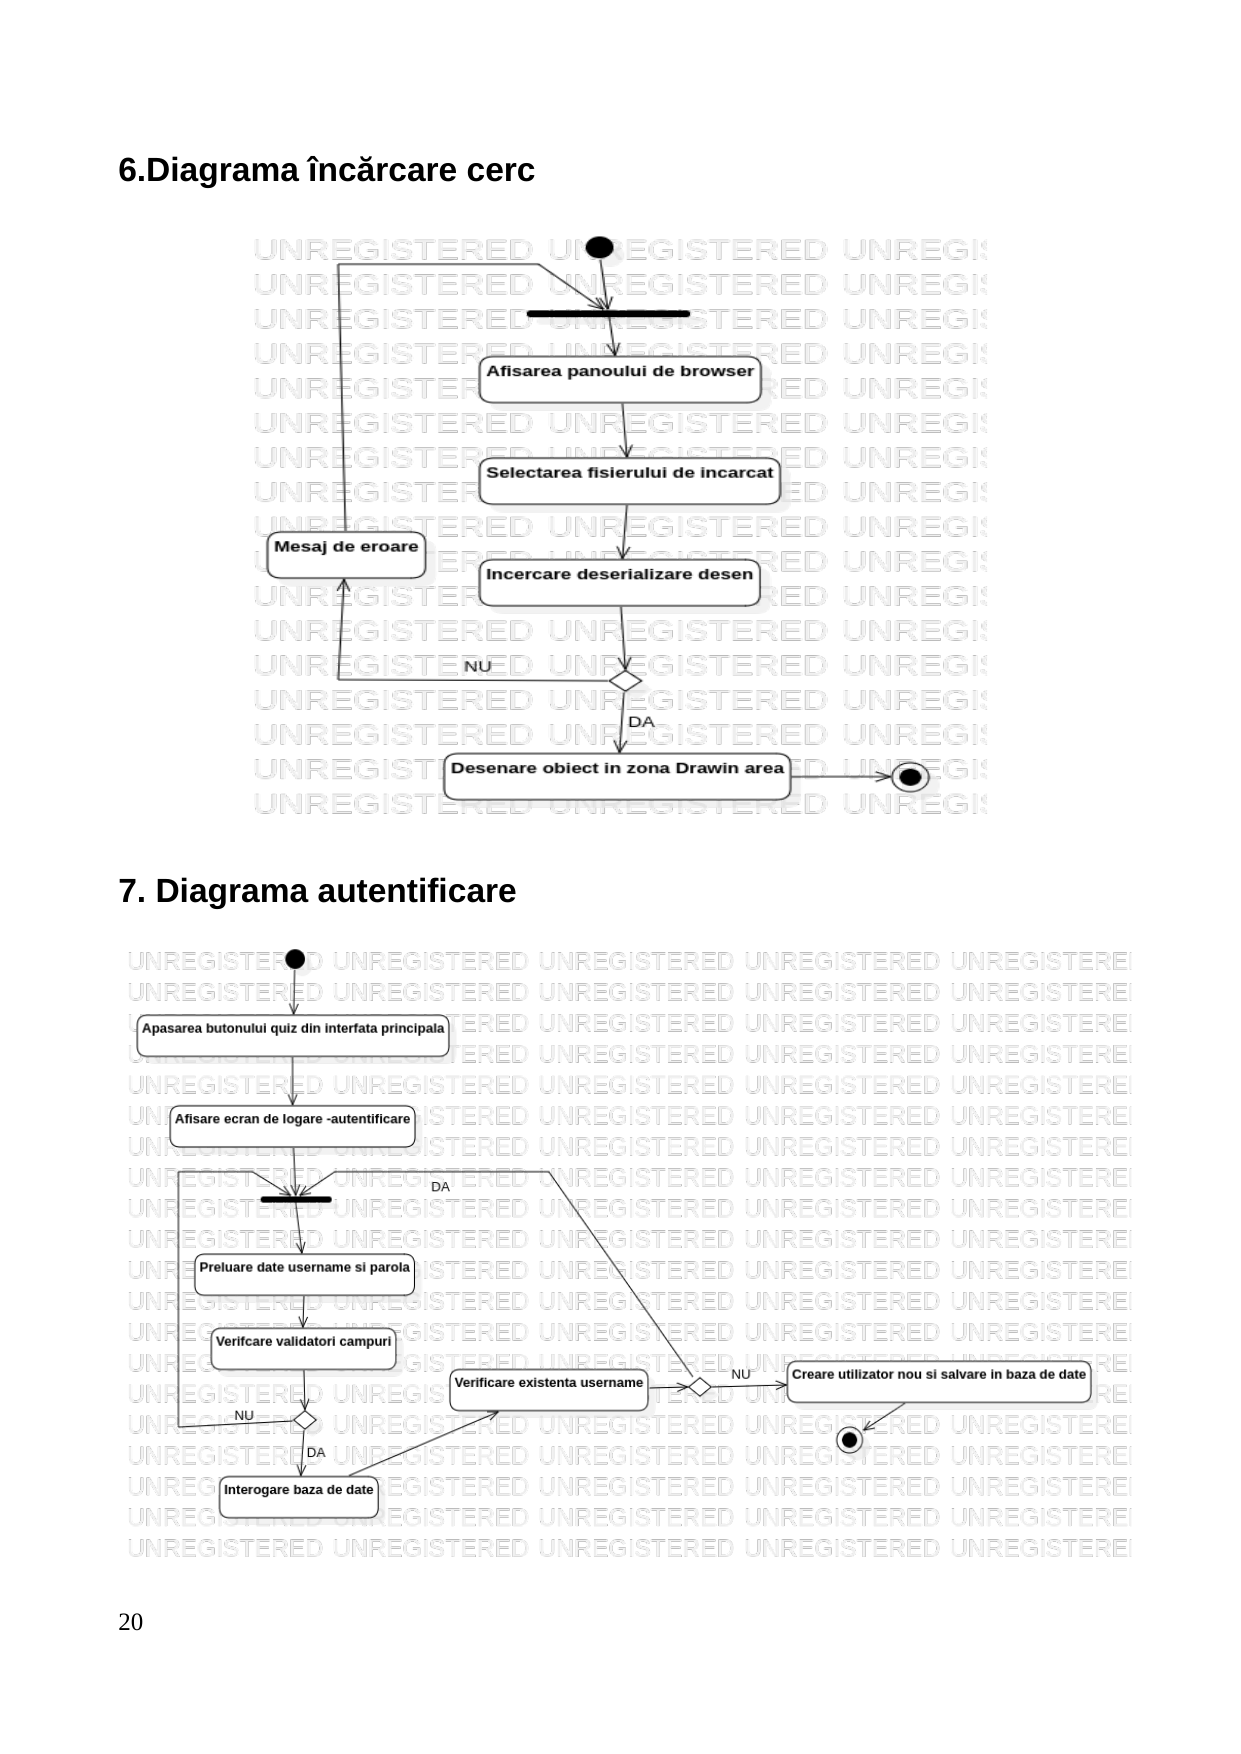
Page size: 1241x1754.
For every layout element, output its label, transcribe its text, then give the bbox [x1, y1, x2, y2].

subtitle 7. Diagrama autentificare [118, 870, 1122, 909]
picture [127, 940, 1132, 1559]
picture [253, 225, 988, 846]
subtitle 6.Diagrama încărcare cerc [118, 150, 1122, 188]
